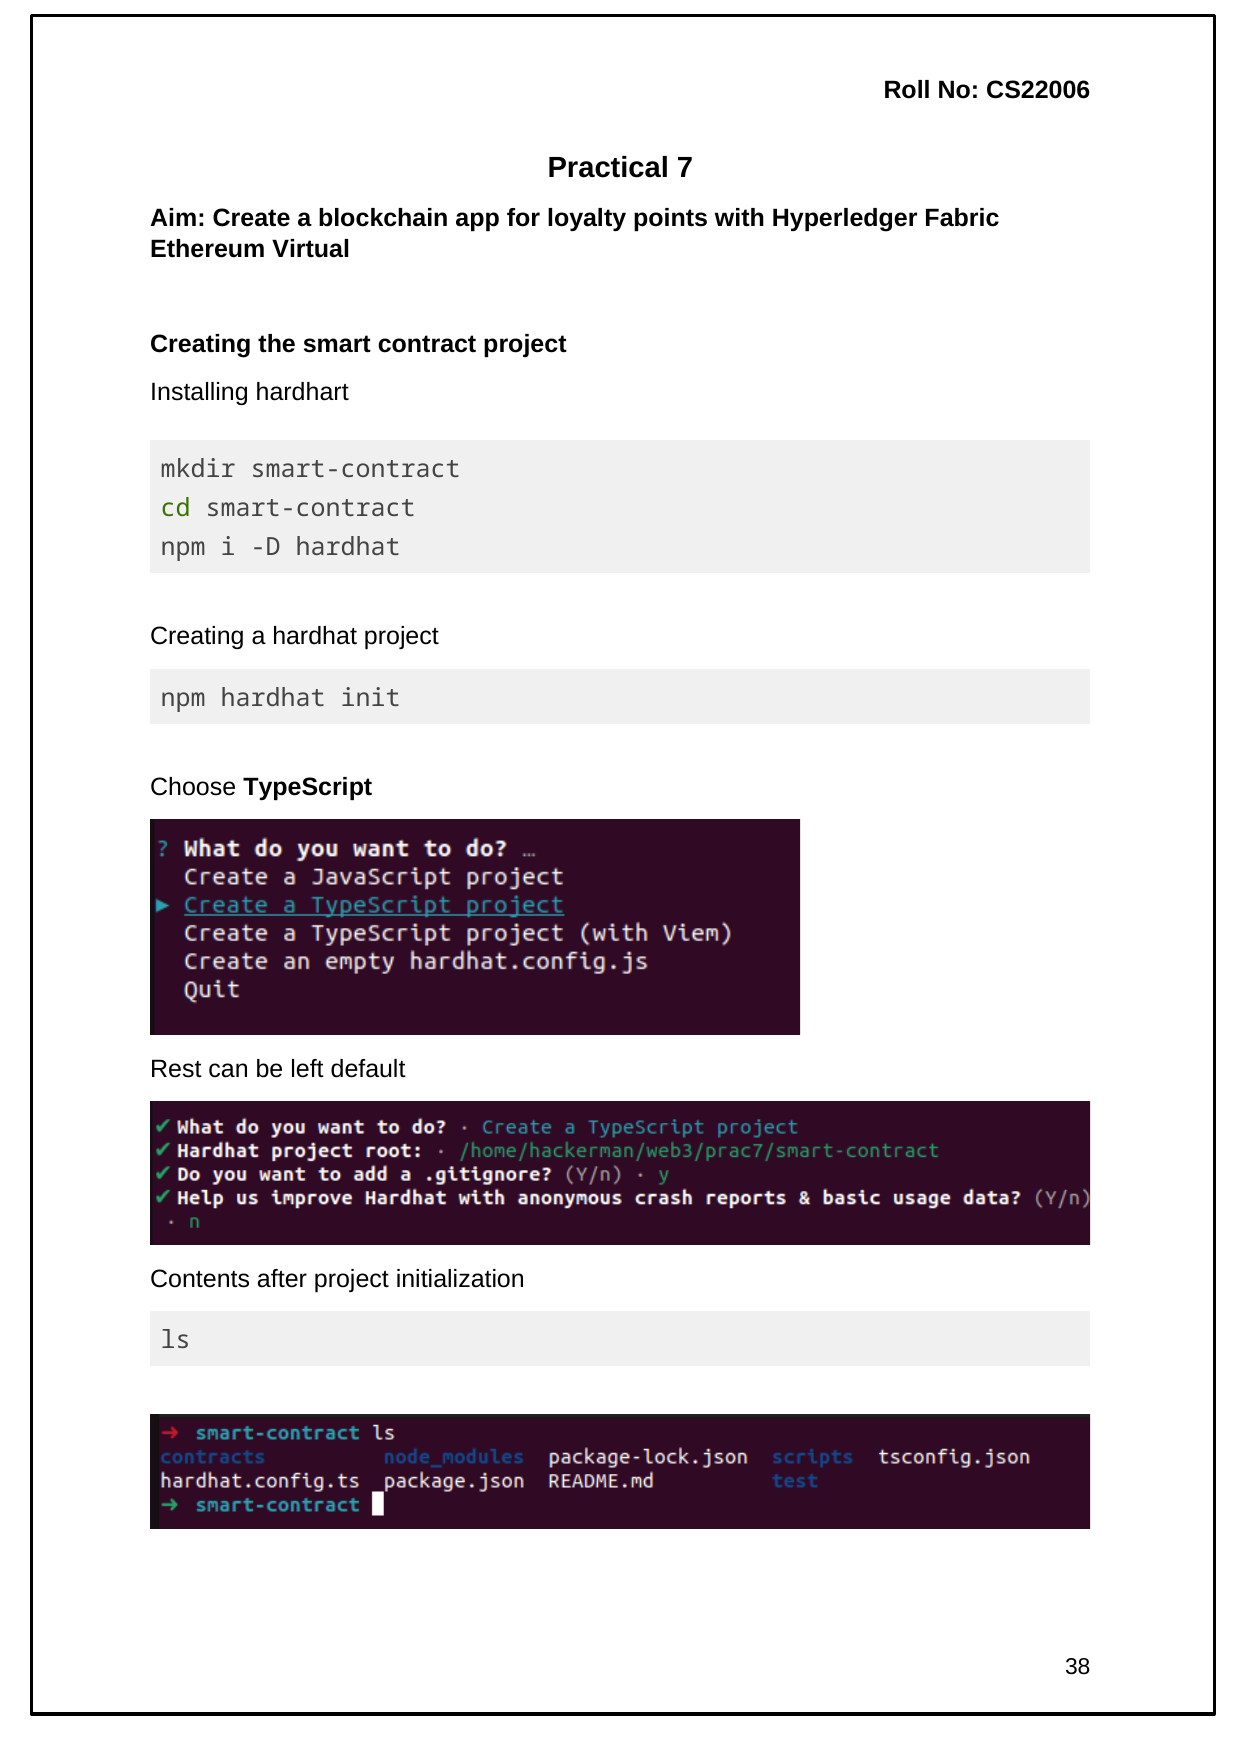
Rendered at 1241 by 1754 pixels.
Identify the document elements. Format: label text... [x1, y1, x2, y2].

text Choose TypeScript [150, 771, 1090, 800]
text Rest can be left default [150, 1053, 1090, 1082]
table_header ls [150, 1311, 1090, 1366]
picture [150, 1101, 1091, 1245]
text Installing hardhart [150, 377, 1090, 406]
text Aim: Create a blockchain app for loyalty points with Hyperledger Fabric Ethereum Virtual [150, 203, 1090, 263]
text Contents after project initialization [150, 1264, 1090, 1292]
text Practical 7 [150, 150, 1090, 183]
table_header mkdir smart-contract cd smart-contract npm i -D hardhat [150, 440, 1090, 573]
table_header npm hardhat init [150, 669, 1090, 724]
picture [150, 819, 800, 1035]
text Creating a hardhat project [150, 621, 1090, 650]
picture [150, 1414, 1091, 1529]
text Creating the smart contract project [150, 329, 1090, 358]
